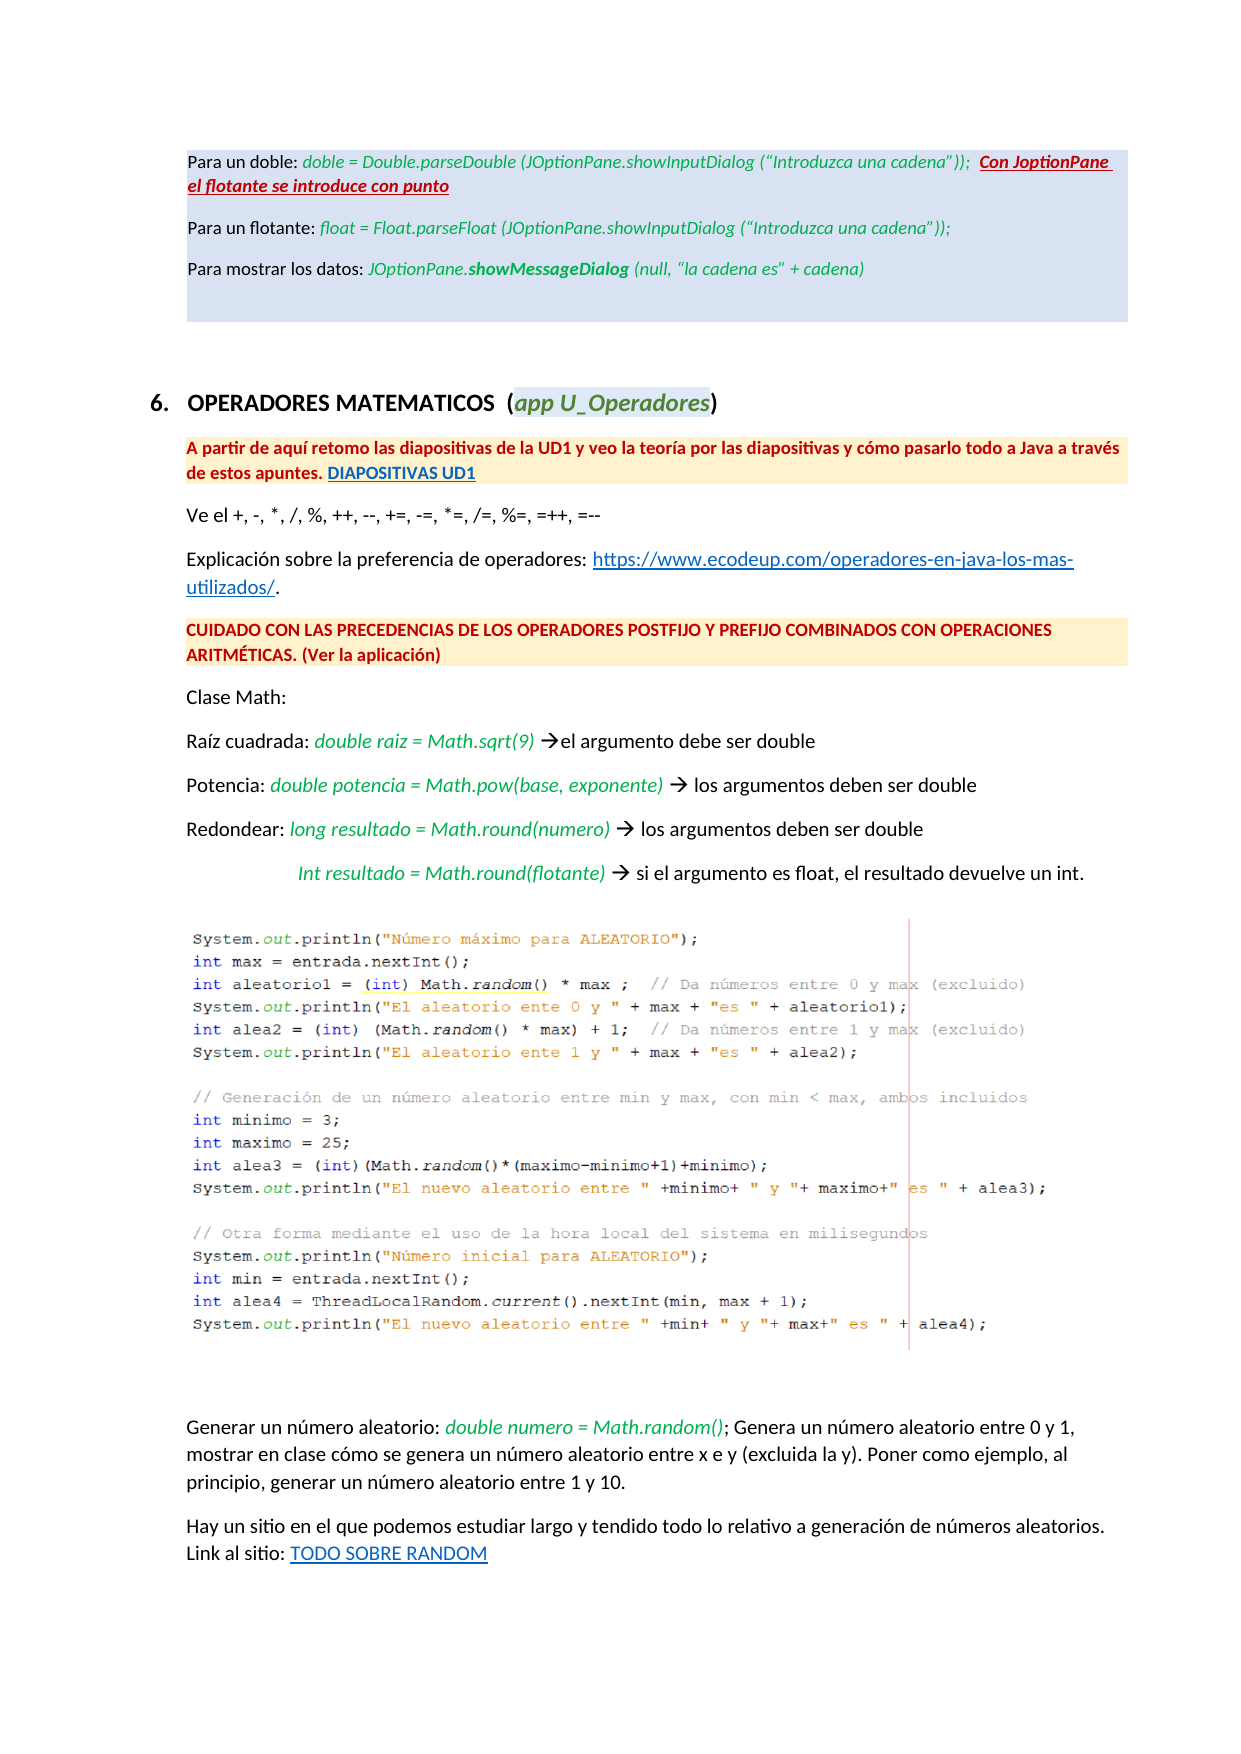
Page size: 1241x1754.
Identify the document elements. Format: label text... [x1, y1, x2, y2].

text Redondear: long resultado = Math.round(numero)  los argumentos deben ser double [186, 816, 1128, 842]
list OPERADORES MATEMATICOS (app U_Operadores) [150, 387, 1128, 417]
text Generar un número aleatorio: double numero = Math.random(); Genera un número aleatorio entre 0 y 1, mostrar en clase cómo se genera un número aleatorio entre x e y (excluida la y). Poner como ejemplo, al principio, generar un número aleatorio entre 1 y 10. [186, 1414, 1128, 1494]
text Para un doble: doble = Double.parseDouble (JOptionPane.showInputDialog (“Introduzca una cadena”)); Con JoptionPane el flotante se introduce con punto [187, 150, 1128, 198]
text Int resultado = Math.round(flotante)  si el argumento es float, el resultado devuelve un int. [186, 860, 1128, 886]
text CUIDADO CON LAS PRECEDENCIAS DE LOS OPERADORES POSTFIJO Y PREFIJO COMBINADOS CON OPERACIONES ARITMÉTICAS. (Ver la aplicación) [186, 618, 1128, 666]
text Clase Math: [186, 684, 1128, 709]
text Para un flotante: float = Float.parseFloat (JOptionPane.showInputDialog (“Introduzca una cadena”)); [187, 216, 1128, 239]
text Ve el +, -, *, /, %, ++, --, +=, -=, *=, /=, %=, =++, =-- [186, 503, 1128, 528]
text A partir de aquí retomo las diapositivas de la UD1 y veo la teoría por las diapositivas y cómo pasarlo todo a Java a través de estos apuntes. DIAPOSITIVAS UD1 [186, 437, 1128, 484]
picture [186, 919, 1054, 1350]
text Para mostrar los datos: JOptionPane.showMessageDialog (null, “la cadena es” + cadena) [187, 257, 1128, 280]
text Hay un sitio en el que podemos estudiar largo y tendido todo lo relativo a generación de números aleatorios. Link al sitio: TODO SOBRE RANDOM [186, 1513, 1128, 1566]
text Raíz cuadrada: double raiz = Math.sqrt(9) el argumento debe ser double [186, 728, 1128, 754]
text Potencia: double potencia = Math.pow(base, exponente)  los argumentos deben ser double [186, 772, 1128, 798]
text Explicación sobre la preferencia de operadores: https://www.ecodeup.com/operadores-en-java-los-mas-utilizados/. [186, 547, 1128, 599]
